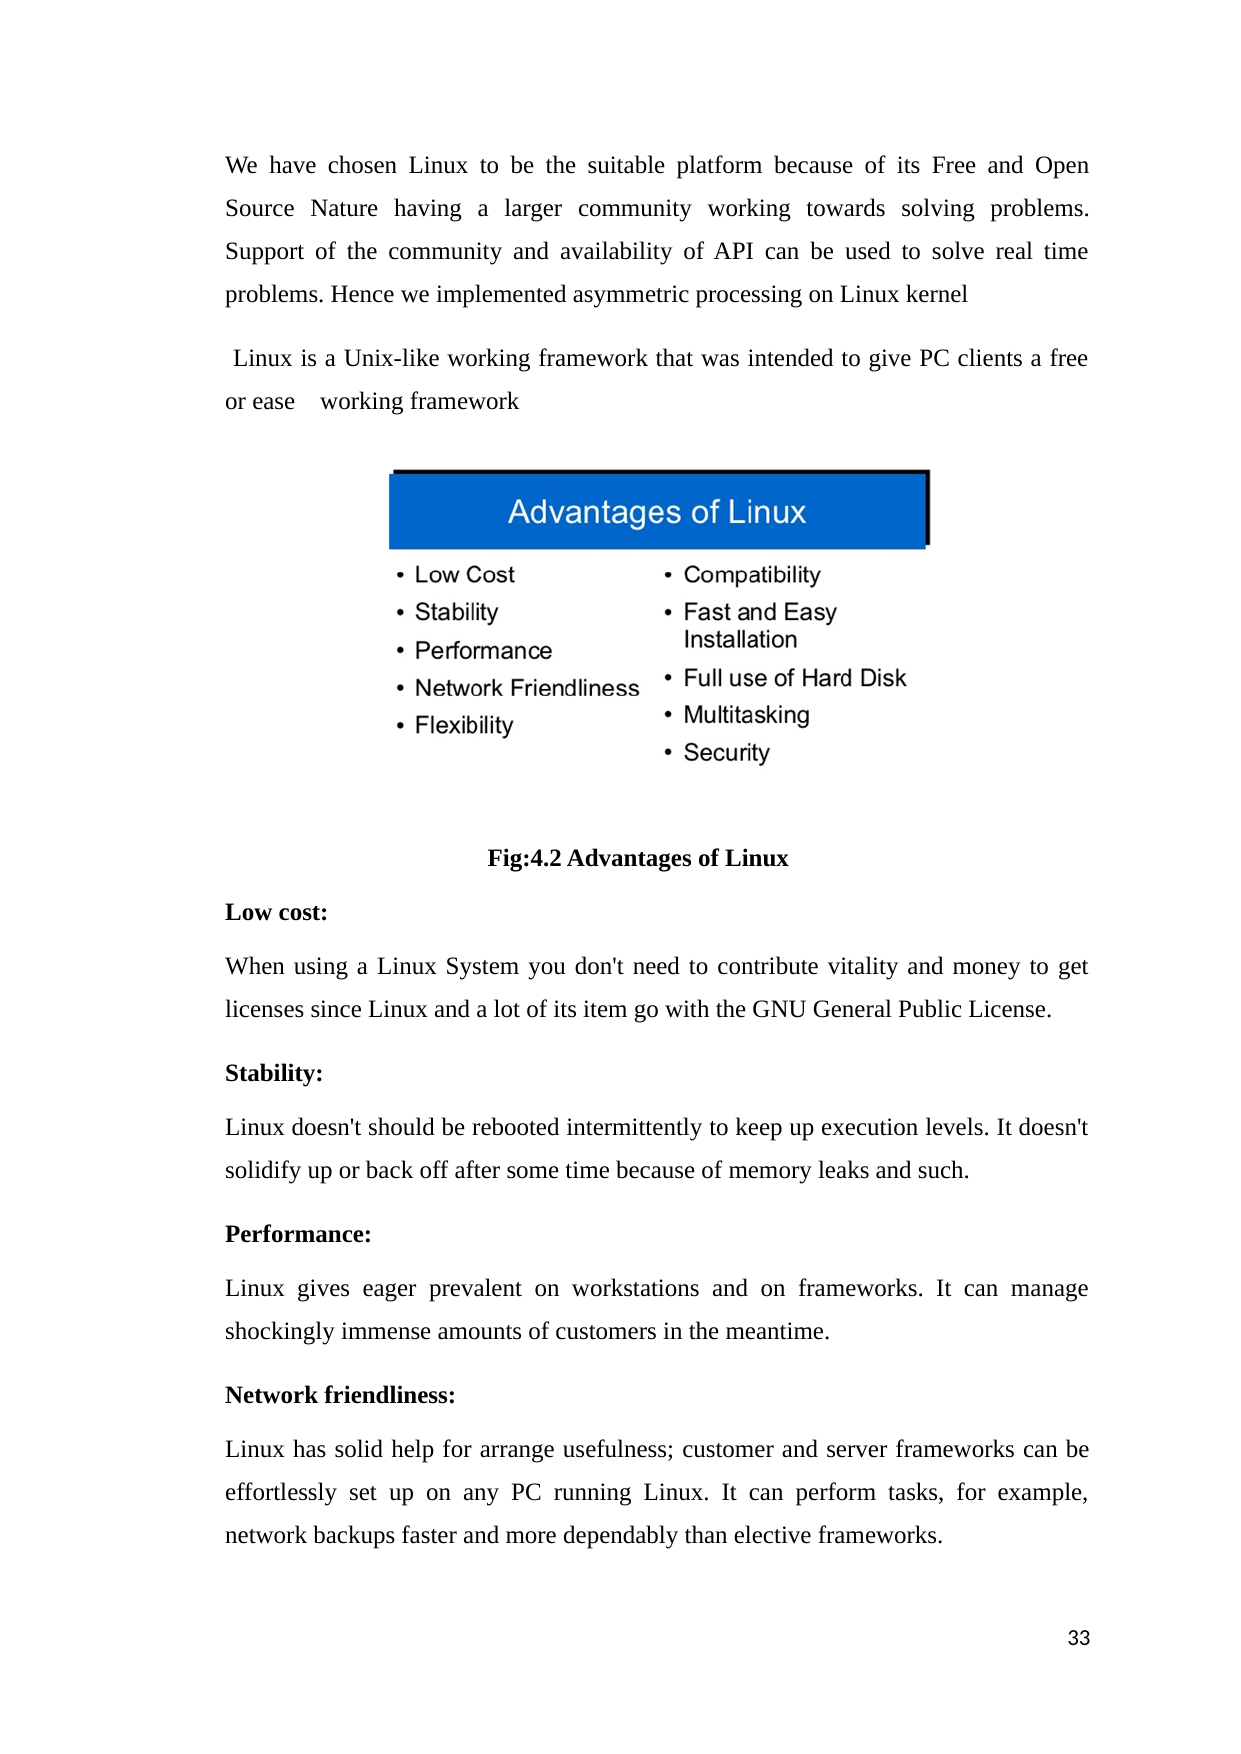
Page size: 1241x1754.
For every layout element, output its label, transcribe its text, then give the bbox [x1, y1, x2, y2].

subtitle Performance: [225, 1219, 1090, 1248]
text Linux has solid help for arrange usefulness; customer and server frameworks can be effortlessly set up on any PC running Linux. It can perform tasks, for example, network backups faster and more dependably than elective frameworks. [225, 1434, 1090, 1549]
subtitle Fig:4.2 Advantages of Linux [225, 843, 1090, 872]
subtitle Low cost: [225, 897, 1090, 926]
subtitle Network friendliness: [225, 1380, 1090, 1409]
text We have chosen Linux to be the suitable platform because of its Free and Open Source Nature having a larger community working towards solving problems. Support of the community and availability of API can be used to solve real time problems. Hence we implemented asymmetric processing on Linux kernel [225, 150, 1090, 308]
picture [381, 450, 936, 819]
text Linux doesn't should be rebooted intermittently to keep up execution levels. It doesn't solidify up or back off after some time because of memory leaks and such. [225, 1112, 1090, 1184]
text When using a Linux System you don't need to contribute vitality and money to get licenses since Linux and a lot of its item go with the GNU General Public License. [225, 951, 1090, 1023]
subtitle Stability: [225, 1058, 1090, 1087]
text Linux is a Unix-like working framework that was intended to give PC clients a free or ease working framework [225, 343, 1090, 415]
text Linux gives eager prevalent on workstations and on frameworks. It can manage shockingly immense amounts of customers in the meantime. [225, 1273, 1090, 1345]
